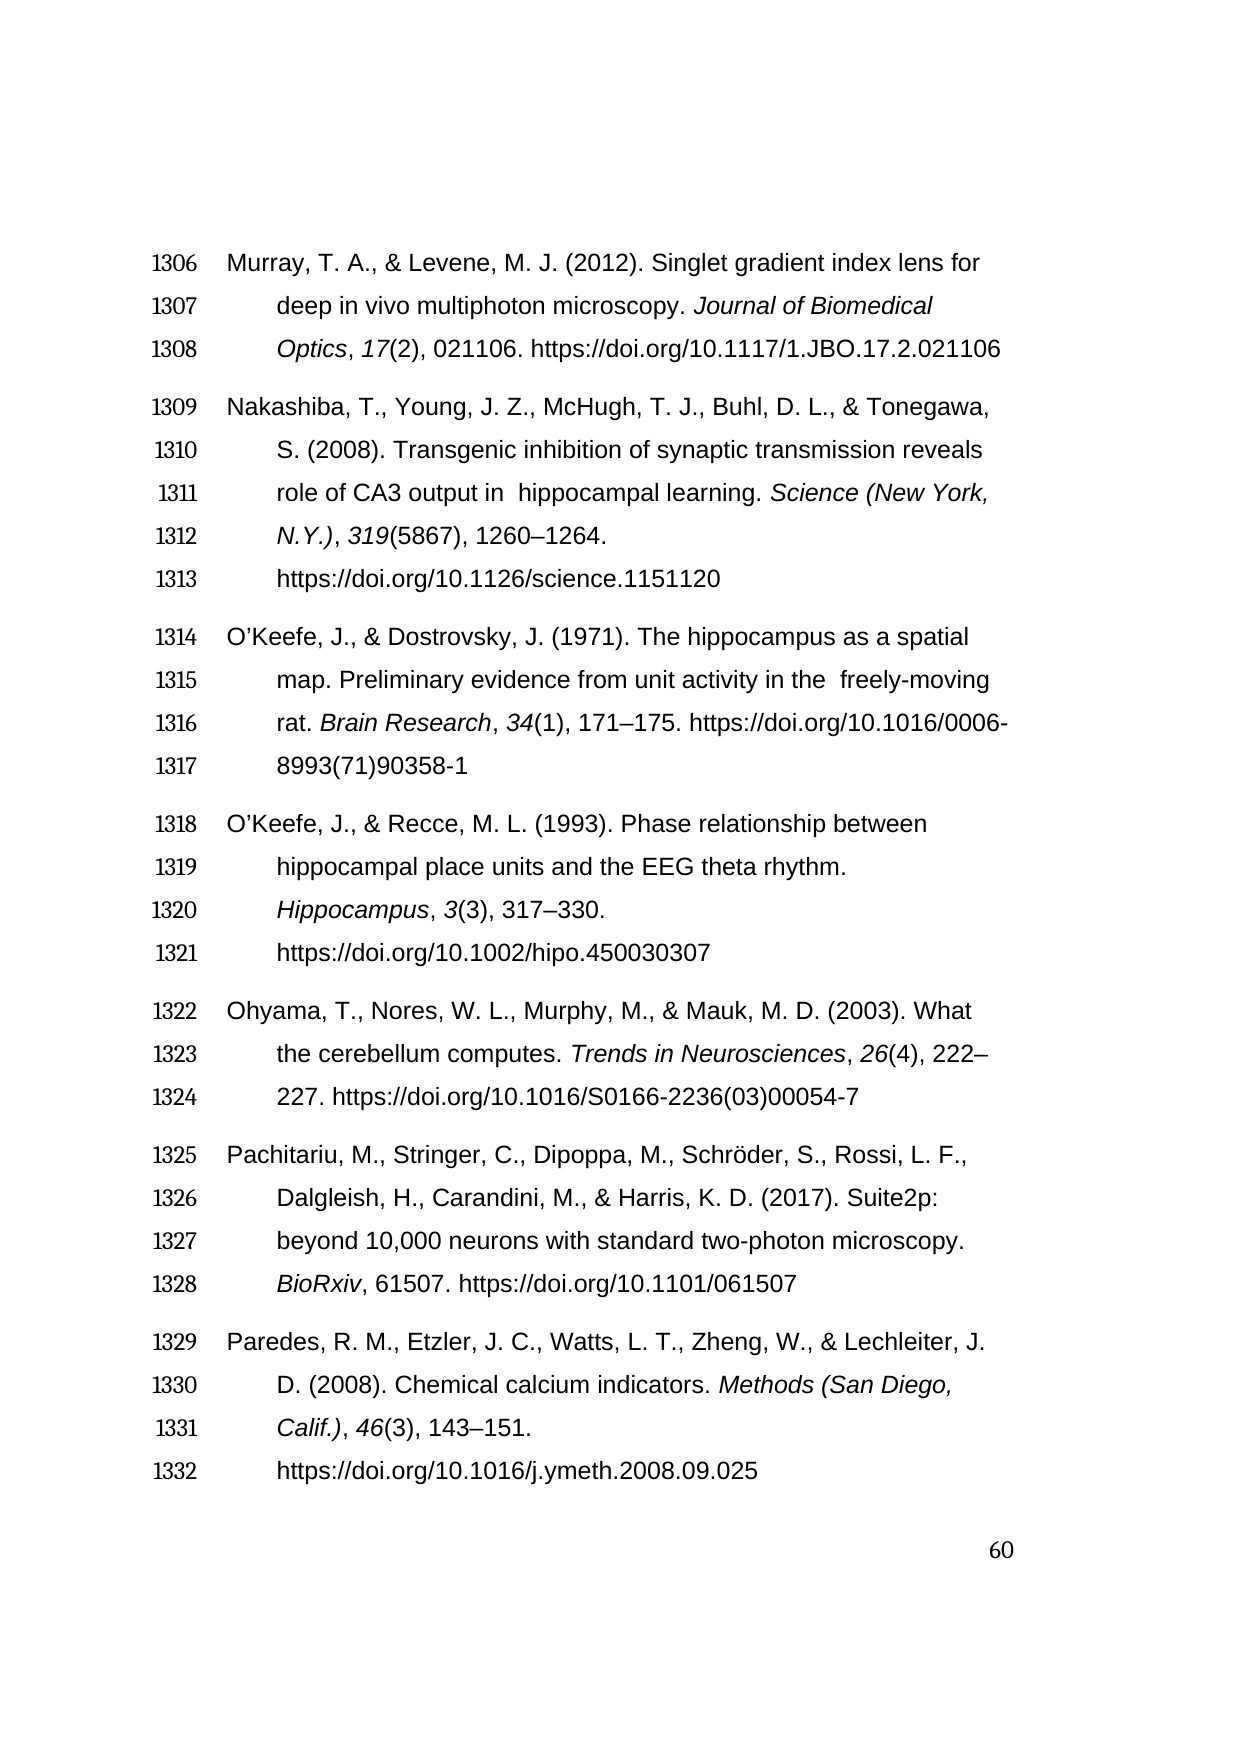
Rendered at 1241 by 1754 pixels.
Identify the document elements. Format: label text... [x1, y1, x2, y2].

text Murray, T. A., & Levene, M. J. (2012). Singlet gradient index lens for deep in vivo multiphoton microscopy. Journal of Biomedical Optics, 17(2), 021106. https://doi.org/10.1117/1.JBO.17.2.021106 [226, 248, 1014, 363]
text O’Keefe, J., & Dostrovsky, J. (1971). The hippocampus as a spatial map. Preliminary evidence from unit activity in the freely-moving rat. Brain Research, 34(1), 171–175. https://doi.org/10.1016/0006-8993(71)90358-1 [226, 622, 1014, 780]
text Nakashiba, T., Young, J. Z., McHugh, T. J., Buhl, D. L., & Tonegawa, S. (2008). Transgenic inhibition of synaptic transmission reveals role of CA3 output in hippocampal learning. Science (New York, N.Y.), 319(5867), 1260–1264. https://doi.org/10.1126/science.1151120 [226, 392, 1014, 593]
text Paredes, R. M., Etzler, J. C., Watts, L. T., Zheng, W., & Lechleiter, J. D. (2008). Chemical calcium indicators. Methods (San Diego, Calif.), 46(3), 143–151. https://doi.org/10.1016/j.ymeth.2008.09.025 [226, 1327, 1014, 1485]
text O’Keefe, J., & Recce, M. L. (1993). Phase relationship between hippocampal place units and the EEG theta rhythm. Hippocampus, 3(3), 317–330. https://doi.org/10.1002/hipo.450030307 [226, 809, 1014, 967]
text Ohyama, T., Nores, W. L., Murphy, M., & Mauk, M. D. (2003). What the cerebellum computes. Trends in Neurosciences, 26(4), 222–227. https://doi.org/10.1016/S0166-2236(03)00054-7 [226, 996, 1014, 1111]
text Pachitariu, M., Stringer, C., Dipoppa, M., Schröder, S., Rossi, L. F., Dalgleish, H., Carandini, M., & Harris, K. D. (2017). Suite2p: beyond 10,000 neurons with standard two-photon microscopy. BioRxiv, 61507. https://doi.org/10.1101/061507 [226, 1140, 1014, 1298]
